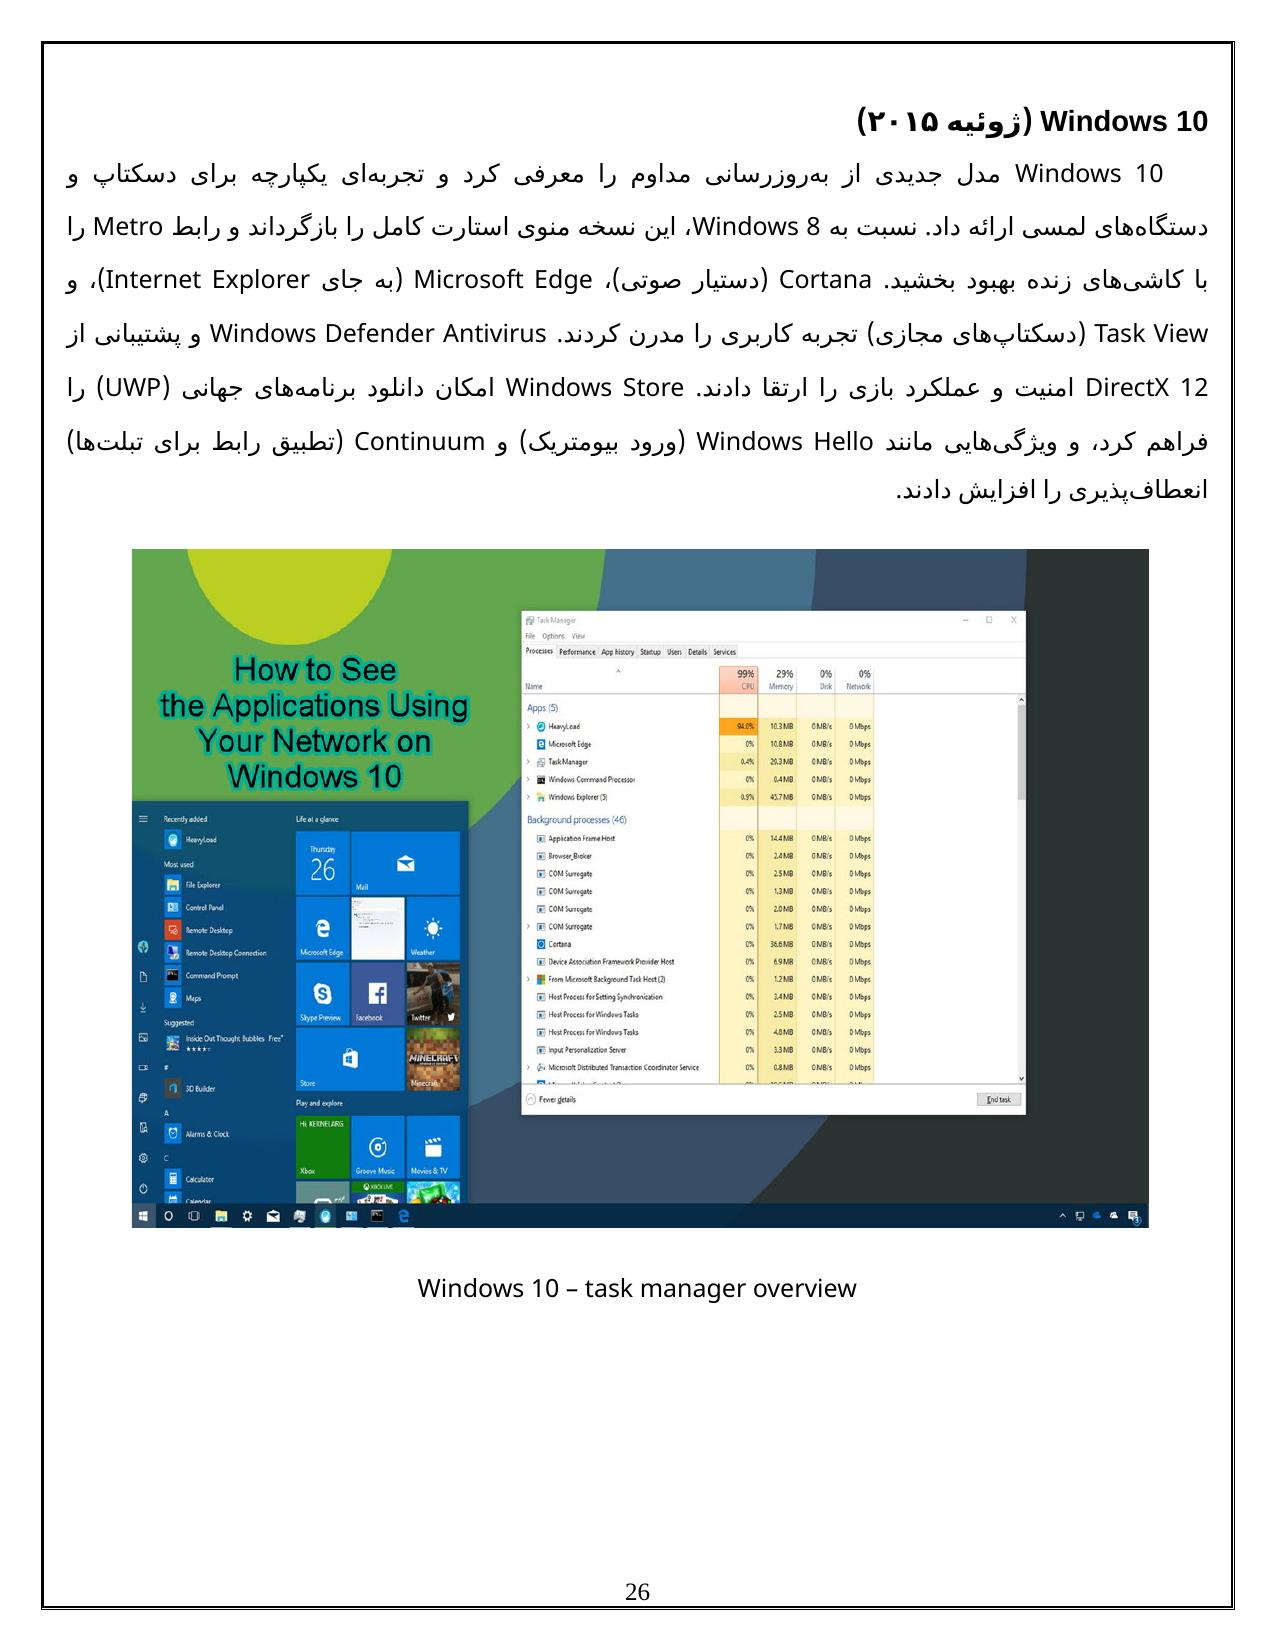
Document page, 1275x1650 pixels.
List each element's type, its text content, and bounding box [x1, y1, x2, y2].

text Windows 10 مدل جدیدی از به‌روزرسانی مداوم را معرفی کرد و تجربه‌ای یکپارچه برای دسکتاپ و دستگاه‌های لمسی ارائه داد. نسبت به Windows 8، این نسخه منوی استارت کامل را بازگرداند و رابط Metro را با کاشی‌های زنده بهبود بخشید. Cortana (دستیار صوتی)، Microsoft Edge (به جای Internet Explorer)، و Task View (دسکتاپ‌های مجازی) تجربه کاربری را مدرن کردند. Windows Defender Antivirus و پشتیبانی از DirectX 12 امنیت و عملکرد بازی را ارتقا دادند. Windows Store امکان دانلود برنامه‌های جهانی (UWP) را فراهم کرد، و ویژگی‌هایی مانند Windows Hello (ورود بیومتریک) و Continuum (تطبیق رابط برای تبلت‌ها) انعطاف‌پذیری را افزایش دادند. [66, 156, 1209, 509]
picture [131, 549, 1149, 1228]
text Windows 10 – task manager overview [66, 540, 1209, 1304]
subtitle Windows 10 (ژوئیه ۲۰۱۵) [66, 104, 1209, 143]
